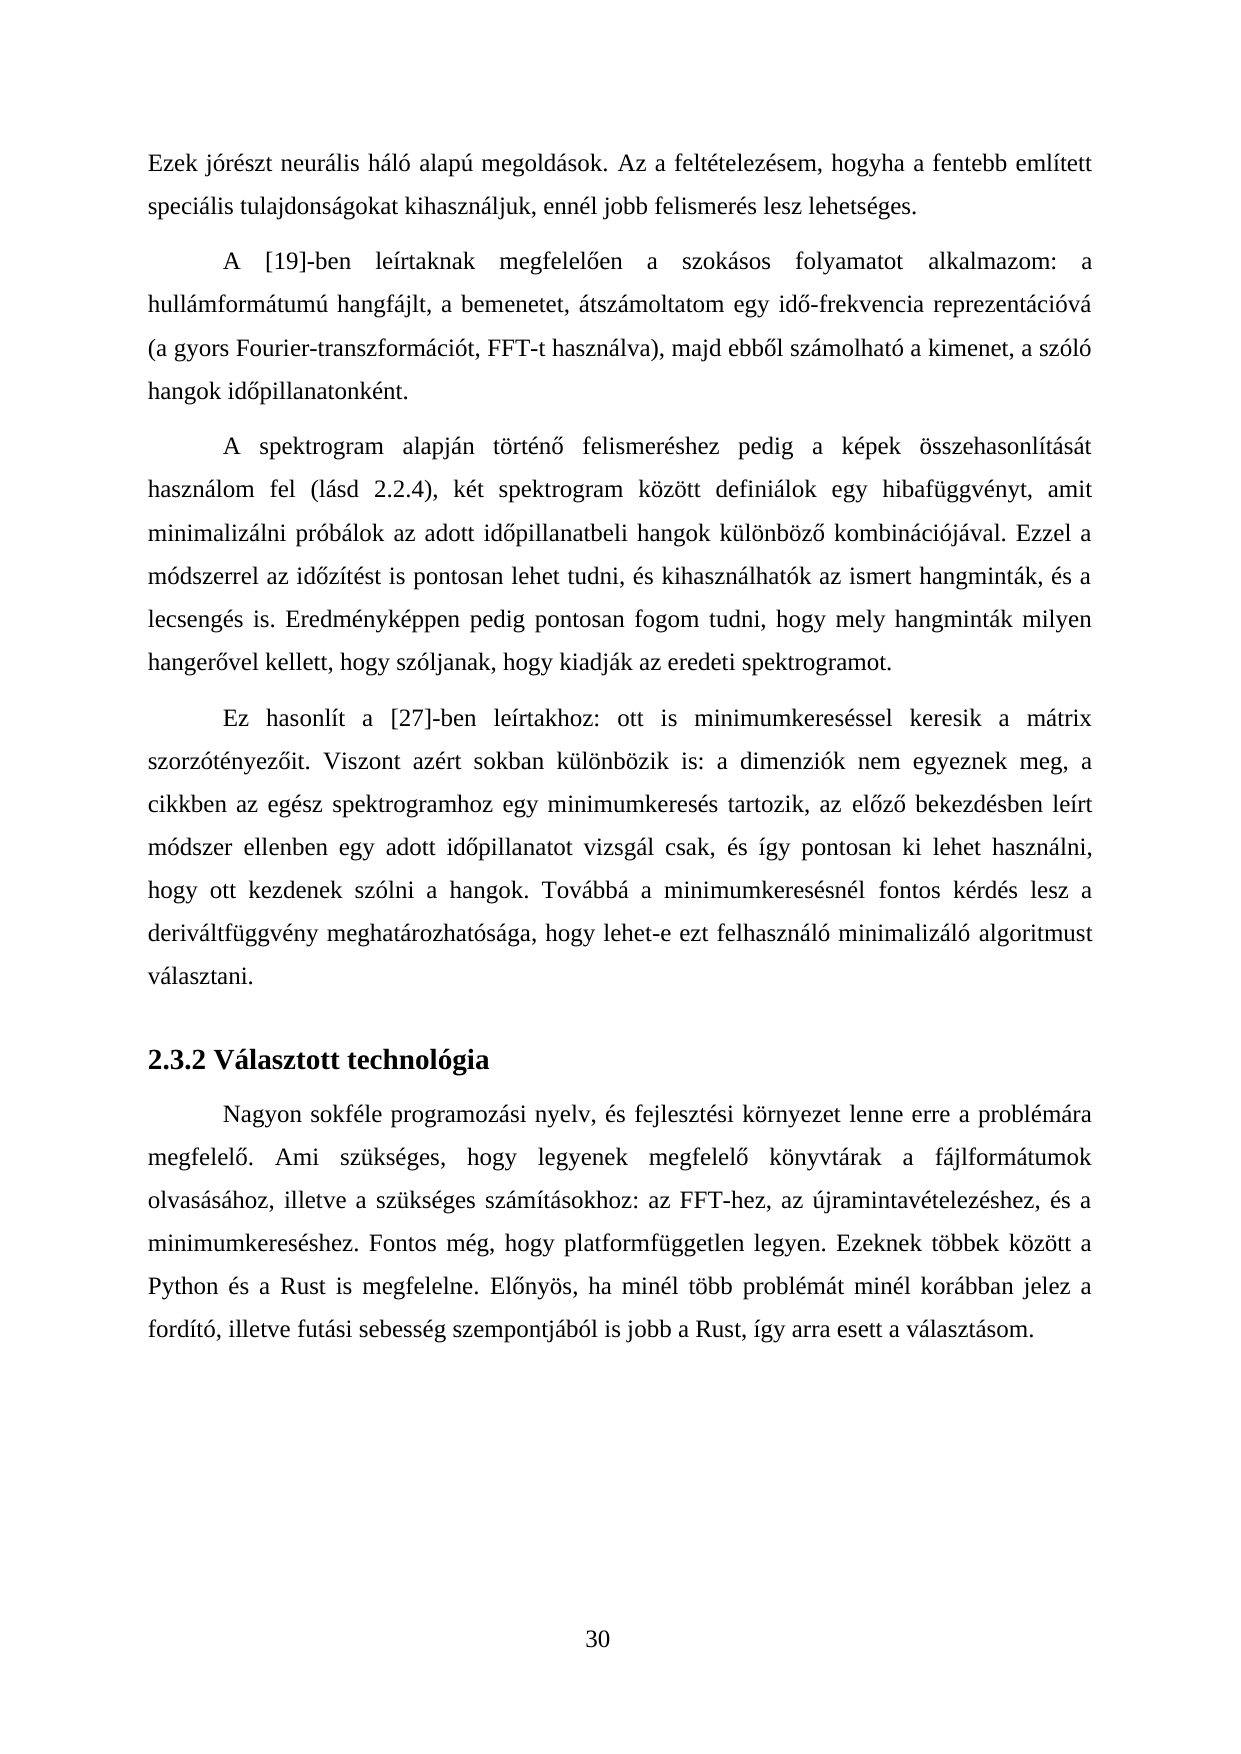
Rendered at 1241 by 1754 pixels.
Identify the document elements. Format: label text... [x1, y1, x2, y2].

text Ezek jórészt neurális háló alapú megoldások. Az a feltételezésem, hogyha a fentebb említett speciális tulajdonságokat kihasználjuk, ennél jobb felismerés lesz lehetséges. [148, 148, 1092, 219]
text A spektrogram alapján történő felismeréshez pedig a képek összehasonlítását használom fel (lásd 2.2.4), két spektrogram között definiálok egy hibafüggvényt, amit minimalizálni próbálok az adott időpillanatbeli hangok különböző kombinációjával. Ezzel a módszerrel az időzítést is pontosan lehet tudni, és kihasználhatók az ismert hangminták, és a lecsengés is. Eredményképpen pedig pontosan fogom tudni, hogy mely hangminták milyen hangerővel kellett, hogy szóljanak, hogy kiadják az eredeti spektrogramot. [148, 431, 1092, 676]
text Ez hasonlít a [27]-ben leírtakhoz: ott is minimumkereséssel keresik a mátrix szorzótényezőit. Viszont azért sokban különbözik is: a dimenziók nem egyeznek meg, a cikkben az egész spektrogramhoz egy minimumkeresés tartozik, az előző bekezdésben leírt módszer ellenben egy adott időpillanatot vizsgál csak, és így pontosan ki lehet használni, hogy ott kezdenek szólni a hangok. Továbbá a minimumkeresésnél fontos kérdés lesz a deriváltfüggvény meghatározhatósága, hogy lehet-e ezt felhasználó minimalizáló algoritmust választani. [148, 703, 1092, 990]
text Nagyon sokféle programozási nyelv, és fejlesztési környezet lenne erre a problémára megfelelő. Ami szükséges, hogy legyenek megfelelő könyvtárak a fájlformátumok olvasásához, illetve a szükséges számításokhoz: az FFT-hez, az újramintavételezéshez, és a minimumkereséshez. Fontos még, hogy platformfüggetlen legyen. Ezeknek többek között a Python és a Rust is megfelelne. Előnyös, ha minél több problémát minél korábban jelez a fordító, illetve futási sebesség szempontjából is jobb a Rust, így arra esett a választásom. [148, 1099, 1092, 1343]
text A [19]-ben leírtaknak megfelelően a szokásos folyamatot alkalmazom: a hullámformátumú hangfájlt, a bemenetet, átszámoltatom egy idő-frekvencia reprezentációvá (a gyors Fourier-transzformációt, FFT-t használva), majd ebből számolható a kimenet, a szóló hangok időpillanatonként. [148, 246, 1092, 404]
subtitle Választott technológia [148, 1042, 1092, 1076]
